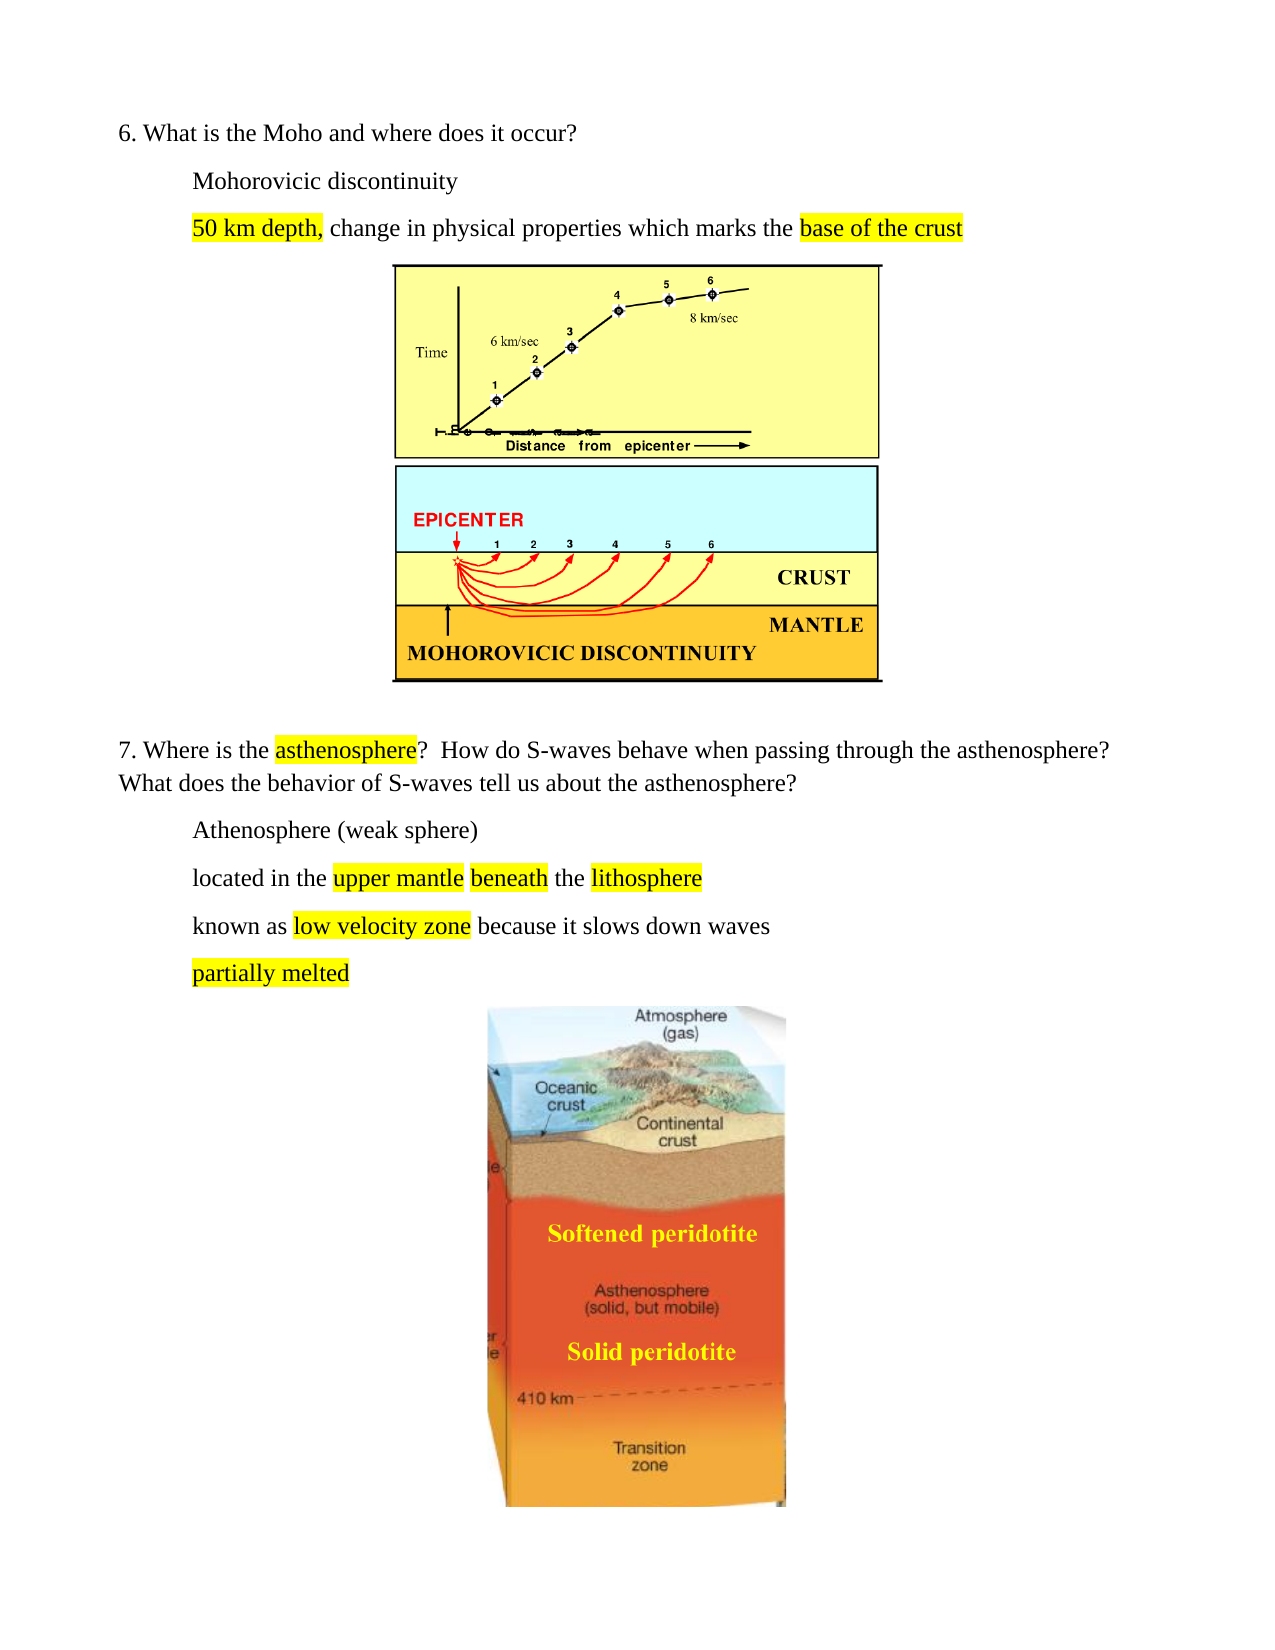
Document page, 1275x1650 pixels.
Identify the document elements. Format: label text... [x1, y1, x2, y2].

text located in the upper mantle beneath the lithosphere [192, 863, 1157, 892]
picture [487, 1006, 788, 1507]
picture [392, 261, 883, 683]
text 7. Where is the asthenosphere? How do S-waves behave when passing through the asthenosphere? What does the behavior of S-waves tell us about the asthenosphere? [118, 735, 1157, 797]
text known as low velocity zone because it slows down waves [192, 911, 1157, 939]
text partially melted [192, 958, 1157, 987]
text 6. What is the Moho and where does it occur? [118, 118, 1157, 147]
text Mohorovicic discontinuity [192, 166, 1157, 194]
text Athenosphere (weak sphere) [192, 816, 1157, 844]
text 50 km depth, change in physical properties which marks the base of the crust [192, 213, 1157, 242]
